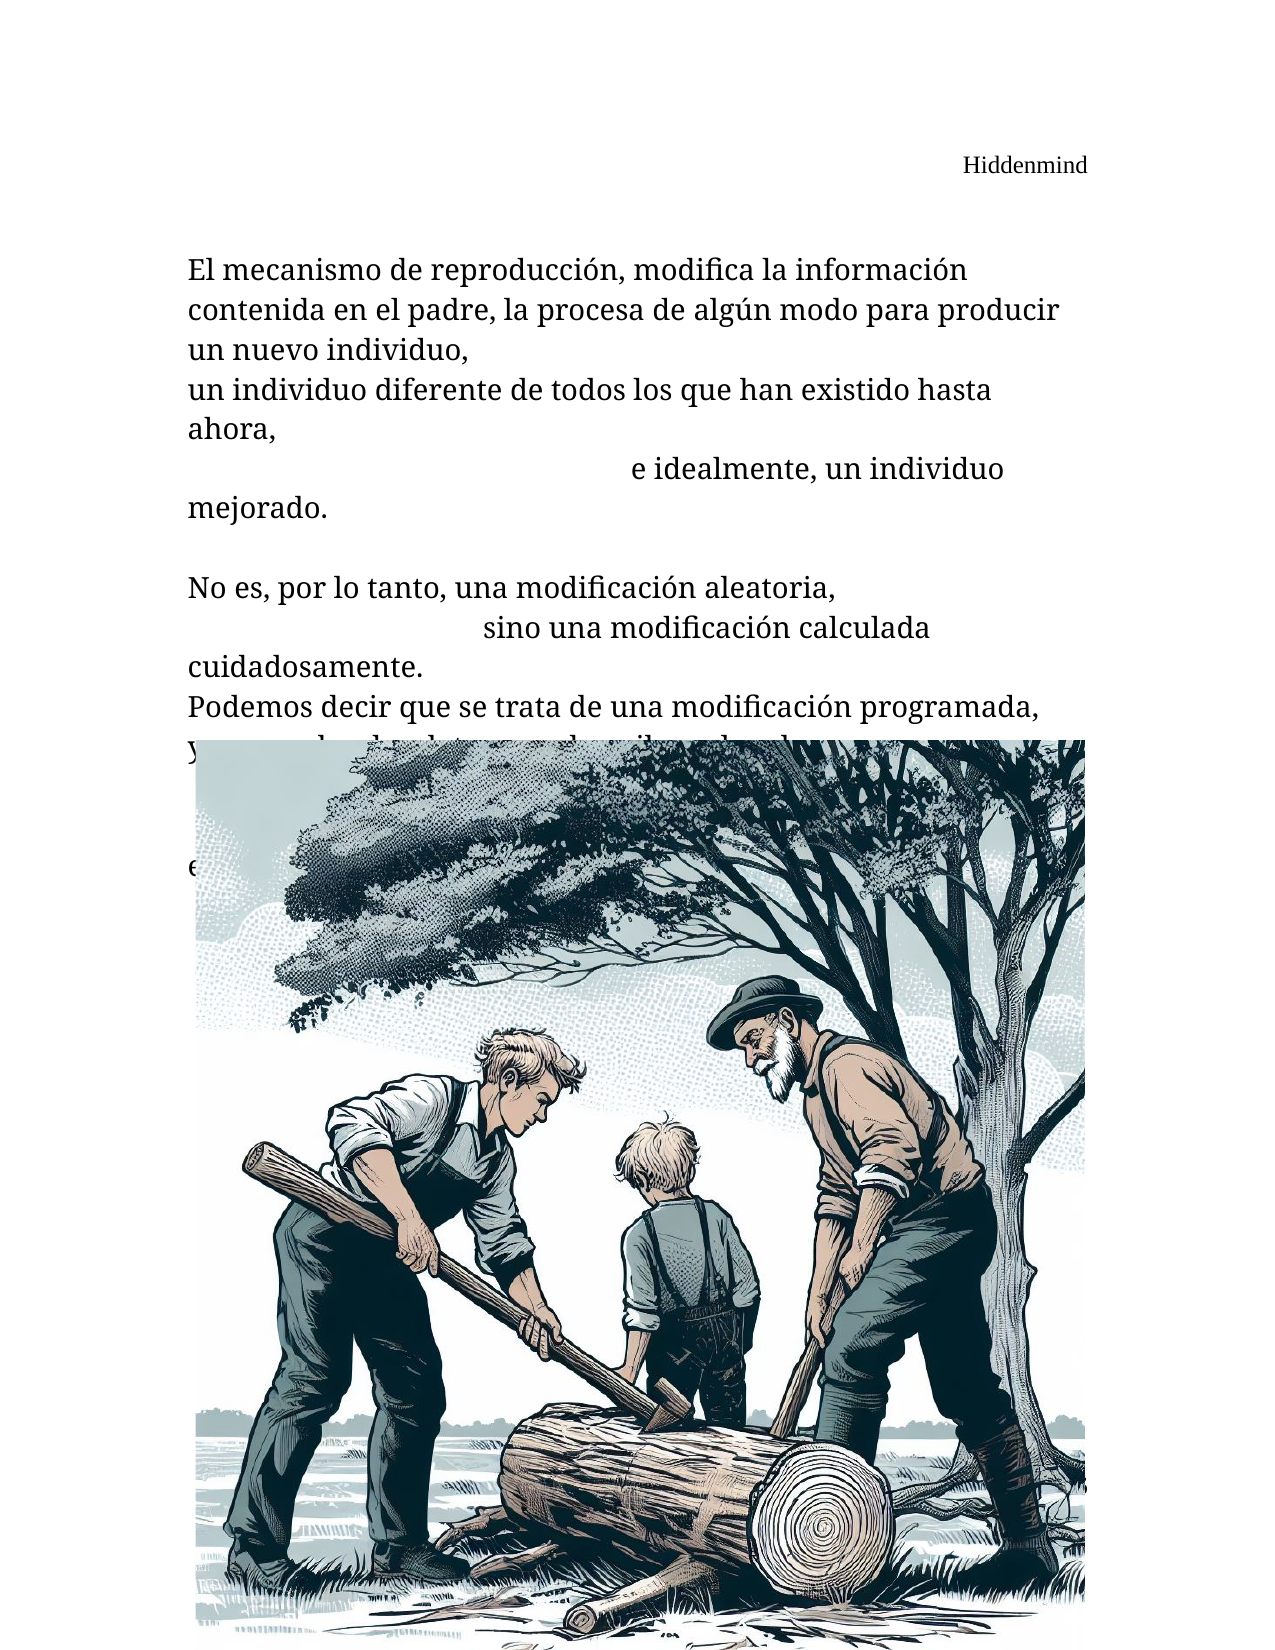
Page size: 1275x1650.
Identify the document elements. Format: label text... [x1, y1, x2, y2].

text El mecanismo de reproducción, modifica la información contenida en el padre, la procesa de algún modo para producir un nuevo individuo, [187, 250, 1087, 369]
text ya que sobre los datos que describen al padre [187, 726, 1087, 766]
picture [195, 740, 1085, 1650]
text No es, por lo tanto, una modificación aleatoria, [187, 567, 1087, 607]
text Podemos decir que se trata de una modificación programada, [187, 686, 1087, 726]
text un individuo diferente de todos los que han existido hasta ahora, [187, 369, 1087, 448]
text sino una modificación calculada cuidadosamente. [187, 607, 1087, 686]
text e idealmente, un individuo mejorado. [187, 448, 1087, 527]
